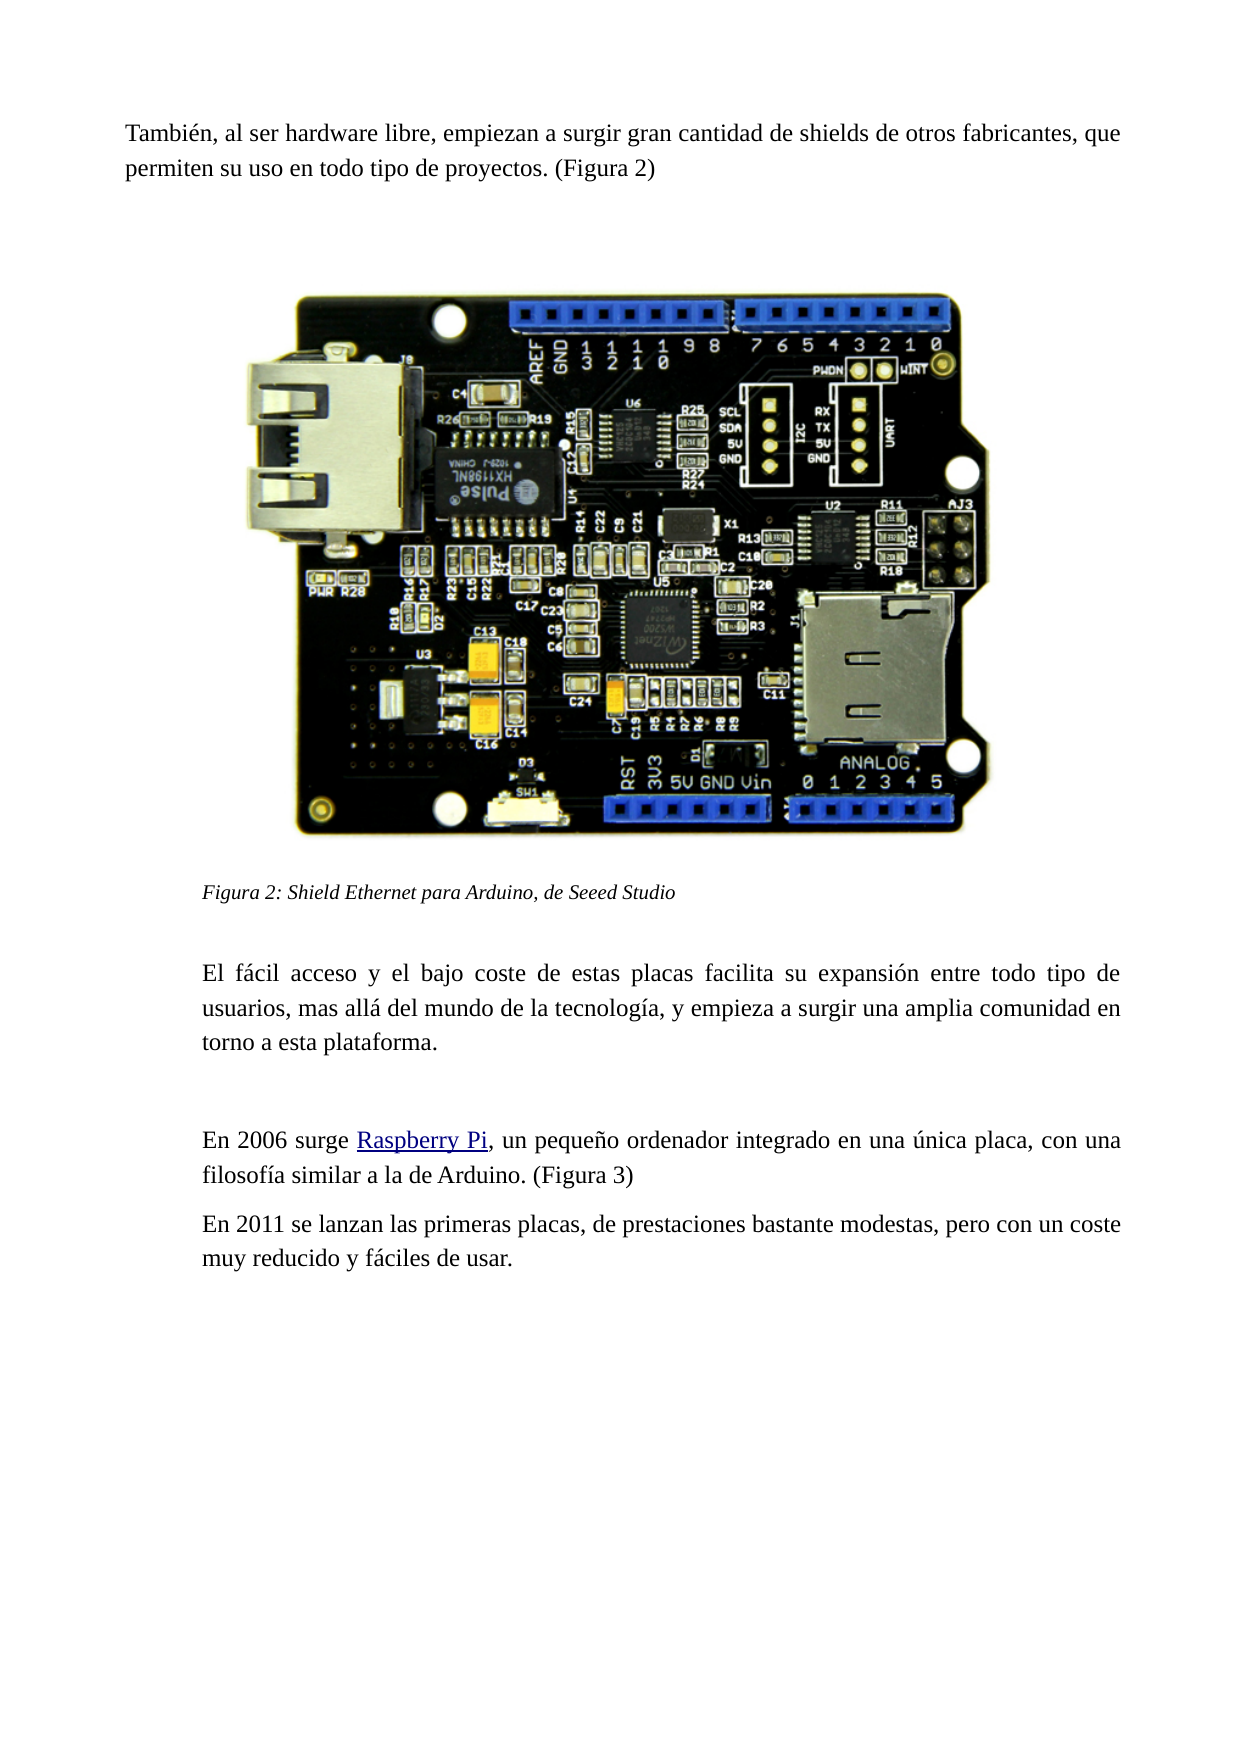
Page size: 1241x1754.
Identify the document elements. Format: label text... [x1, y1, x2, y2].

text Figura 2: Shield Ethernet para Arduino, de Seeed Studio [202, 251, 1122, 904]
text En 2011 se lanzan las primeras placas, de prestaciones bastante modestas, pero con un coste muy reducido y fáciles de usar. [202, 1209, 1122, 1272]
picture [197, 236, 1050, 876]
text También, al ser hardware libre, empiezan a surgir gran cantidad de shields de otros fabricantes, que permiten su uso en todo tipo de proyectos. (Figura 2) [125, 118, 1122, 181]
text El fácil acceso y el bajo coste de estas placas facilita su expansión entre todo tipo de usuarios, mas allá del mundo de la tecnología, y empieza a surgir una amplia comunidad en torno a esta plataforma. [202, 924, 1122, 1056]
text En 2006 surge Raspberry Pi, un pequeño ordenador integrado en una única placa, con una filosofía similar a la de Arduino. (Figura 3) [202, 1125, 1122, 1188]
